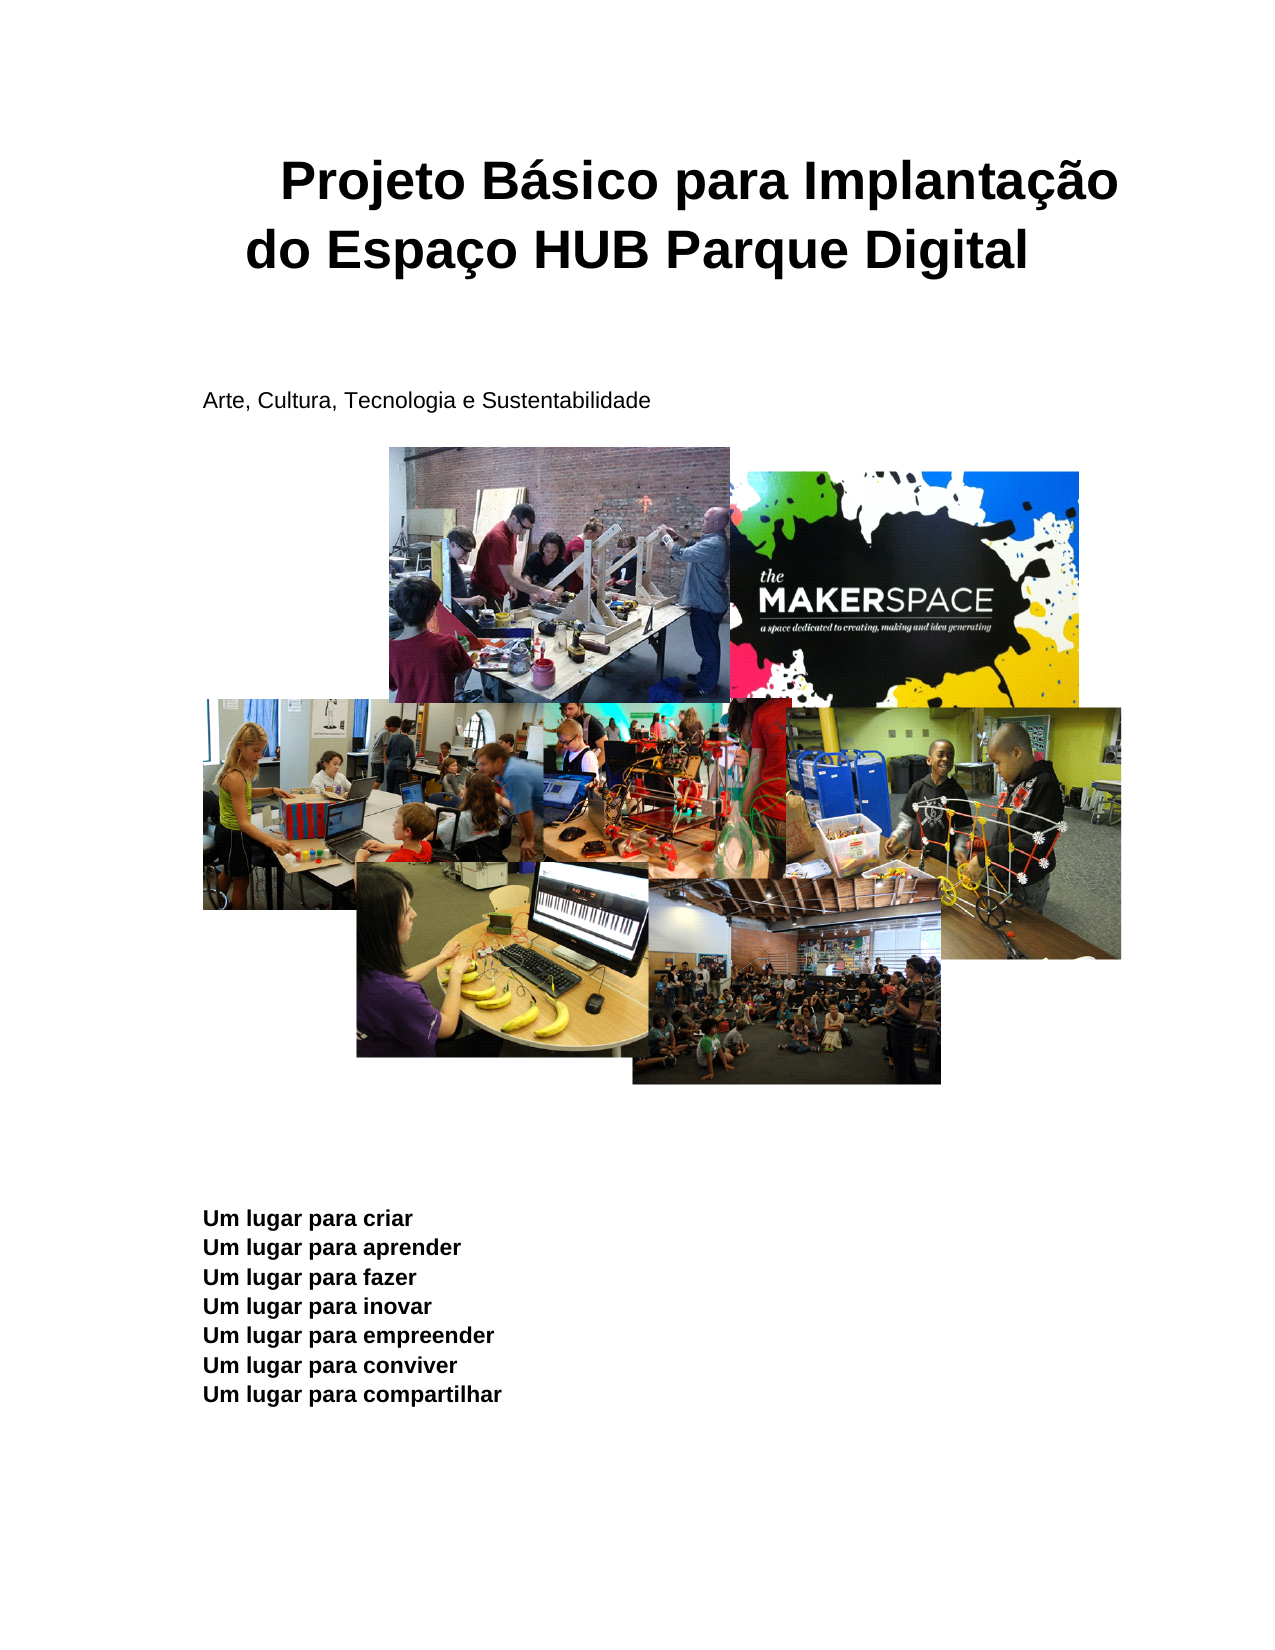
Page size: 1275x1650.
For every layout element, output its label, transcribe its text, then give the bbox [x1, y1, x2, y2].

text Arte, Cultura, Tecnologia e Sustentabilidade [150, 388, 1125, 414]
text Um lugar para empreender [150, 1323, 1125, 1349]
text Um lugar para aprender [150, 1235, 1125, 1261]
text Um lugar para compartilhar [150, 1382, 1125, 1407]
text Um lugar para conviver [150, 1352, 1125, 1378]
text Um lugar para criar [150, 1206, 1125, 1231]
picture [202, 447, 1122, 1085]
text Um lugar para inovar [150, 1294, 1125, 1319]
text Um lugar para fazer [150, 1264, 1125, 1290]
text Projeto Básico para Implantação do Espaço HUB Parque Digital [150, 150, 1125, 280]
